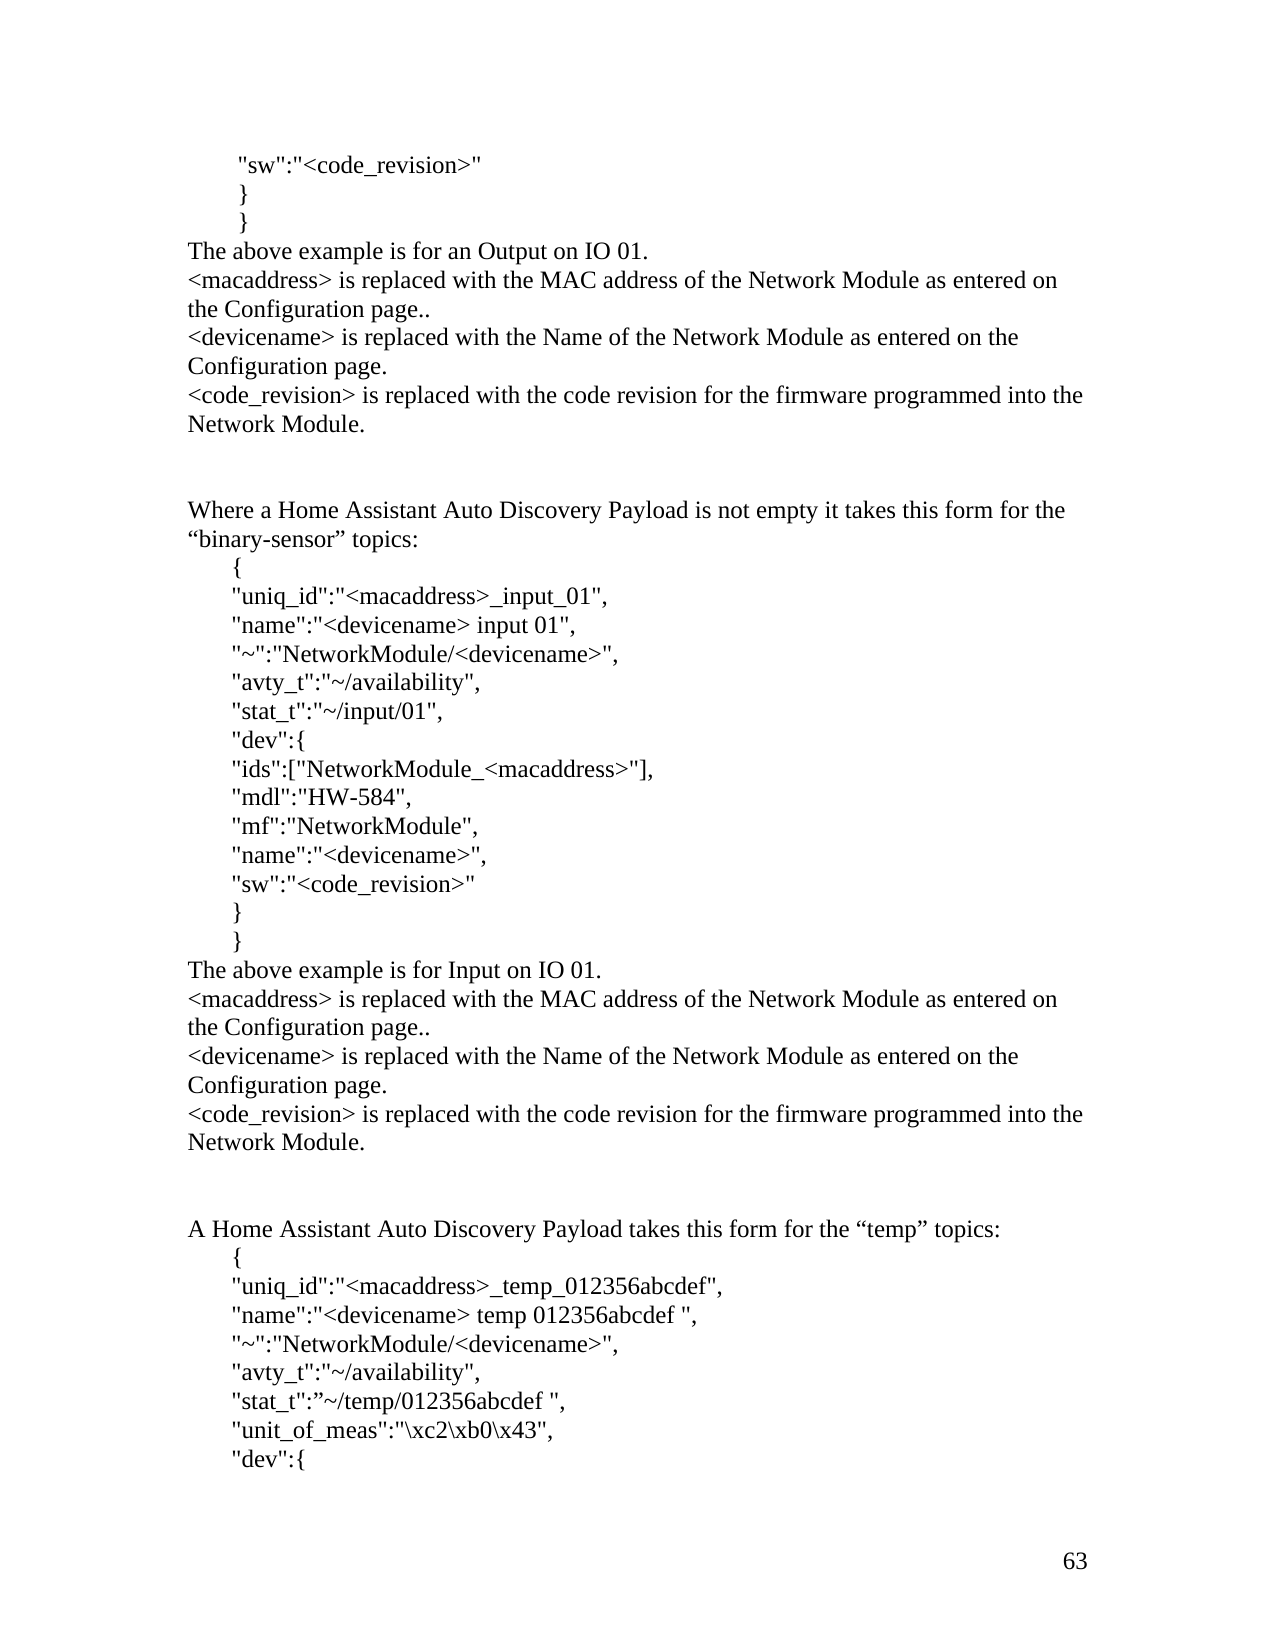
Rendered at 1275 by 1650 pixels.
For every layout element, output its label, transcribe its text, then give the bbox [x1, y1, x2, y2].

text <devicename> is replaced with the Name of the Network Module as entered on the Configuration page. [187, 322, 1087, 380]
text "uniq_id":"<macaddress>_input_01", [187, 581, 1087, 610]
text "avty_t":"~/availability", [187, 1357, 1087, 1386]
text <devicename> is replaced with the Name of the Network Module as entered on the Configuration page. [187, 1041, 1087, 1099]
text "name":"<devicename>", [187, 840, 1087, 869]
text "name":"<devicename> temp 012356abcdef ", [187, 1300, 1087, 1329]
text The above example is for an Output on IO 01. [187, 236, 1087, 265]
text "dev":{ [187, 725, 1087, 754]
text "mdl":"HW-584", [187, 782, 1087, 811]
text "uniq_id":"<macaddress>_temp_012356abcdef", [187, 1271, 1087, 1300]
text "stat_t":"~/input/01", [187, 696, 1087, 725]
text "~":"NetworkModule/<devicename>", [187, 639, 1087, 667]
text "sw":"<code_revision>" [187, 869, 1087, 897]
text "dev":{ [187, 1444, 1087, 1472]
text "stat_t":”~/temp/012356abcdef ", [187, 1386, 1087, 1415]
text "sw":"<code_revision>" [187, 150, 1087, 179]
text "mf":"NetworkModule", [187, 811, 1087, 840]
text } [187, 207, 1087, 236]
text } [187, 897, 1087, 926]
text <macaddress> is replaced with the MAC address of the Network Module as entered on the Configuration page.. [187, 265, 1087, 322]
text "name":"<devicename> input 01", [187, 610, 1087, 639]
text } [187, 179, 1087, 207]
text } [187, 926, 1087, 955]
text Where a Home Assistant Auto Discovery Payload is not empty it takes this form for the “binary-sensor” topics: [187, 495, 1087, 552]
text "unit_of_meas":"\xc2\xb0\x43", [187, 1415, 1087, 1444]
text The above example is for Input on IO 01. [187, 955, 1087, 984]
text <macaddress> is replaced with the MAC address of the Network Module as entered on the Configuration page.. [187, 984, 1087, 1041]
text <code_revision> is replaced with the code revision for the firmware programmed into the Network Module. [187, 1099, 1087, 1156]
text "~":"NetworkModule/<devicename>", [187, 1329, 1087, 1357]
text A Home Assistant Auto Discovery Payload takes this form for the “temp” topics: [187, 1214, 1087, 1242]
text { [187, 552, 1087, 581]
text "avty_t":"~/availability", [187, 667, 1087, 696]
text { [187, 1242, 1087, 1271]
text <code_revision> is replaced with the code revision for the firmware programmed into the Network Module. [187, 380, 1087, 437]
text "ids":["NetworkModule_<macaddress>"], [187, 754, 1087, 782]
